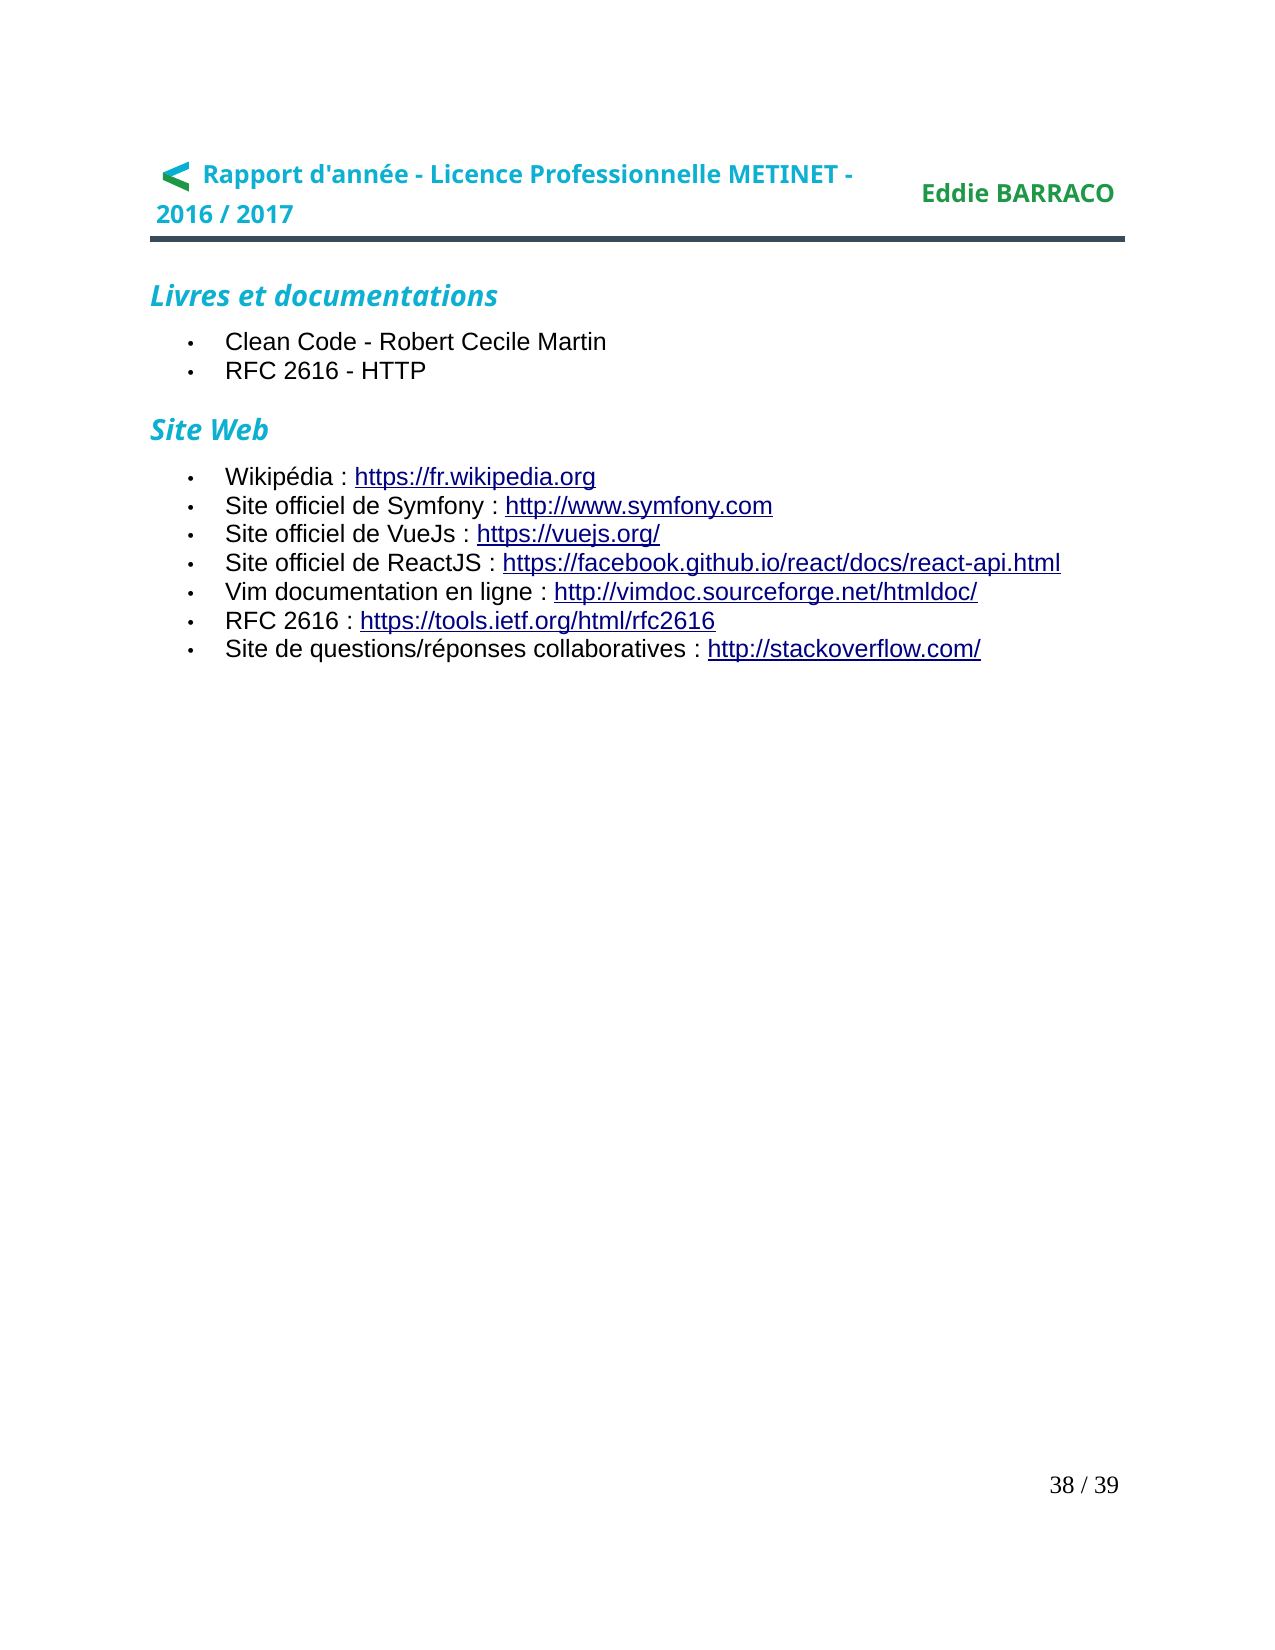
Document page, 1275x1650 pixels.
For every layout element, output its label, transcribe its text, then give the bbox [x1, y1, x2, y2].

list RFC 2616 - HTTP [187, 356, 1125, 385]
list Site officiel de ReactJS : https://facebook.github.io/react/docs/react-api.html [187, 548, 1125, 577]
subtitle Site Web [150, 410, 1125, 449]
list Site officiel de VueJs : https://vuejs.org/ [187, 519, 1125, 548]
list RFC 2616 : https://tools.ietf.org/html/rfc2616 [187, 606, 1125, 634]
list Clean Code - Robert Cecile Martin [187, 327, 1125, 356]
list Wikipédia : https://fr.wikipedia.org [187, 462, 1125, 491]
list Site de questions/réponses collaboratives : http://stackoverflow.com/ [187, 634, 1125, 663]
list Vim documentation en ligne : http://vimdoc.sourceforge.net/htmldoc/ [187, 577, 1125, 606]
subtitle Livres et documentations [150, 275, 1125, 315]
list Site officiel de Symfony : http://www.symfony.com [187, 491, 1125, 519]
